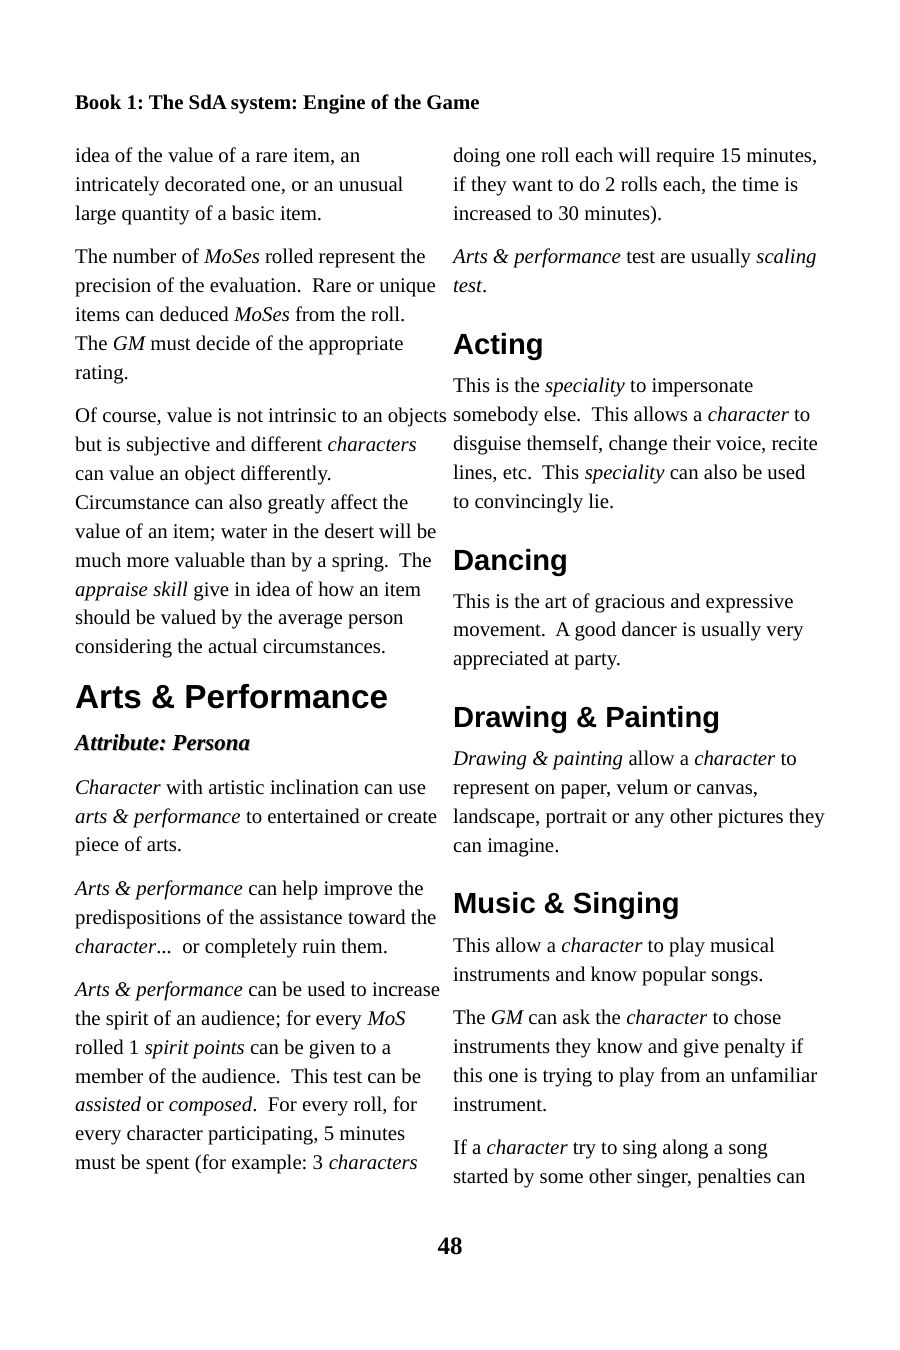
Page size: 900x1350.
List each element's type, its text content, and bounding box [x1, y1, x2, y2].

text idea of the value of a rare item, an intricately decorated one, or an unusual large quantity of a basic item. [75, 143, 447, 225]
text The GM can ask the character to chose instruments they know and give penalty if this one is trying to play from an unfamiliar instrument. [453, 1005, 825, 1116]
subtitle Drawing & Painting [453, 700, 825, 734]
text Arts & performance can be used to increase the spirit of an audience; for every MoS rolled 1 spirit points can be given to a member of the audience. This test can be assisted or composed. For every roll, for every character participating, 5 minutes must be spent (for example: 3 characters [75, 977, 447, 1174]
subtitle Dancing [453, 542, 825, 576]
subtitle Acting [453, 327, 825, 361]
text Attribute: Persona [75, 728, 447, 755]
text Drawing & painting allow a character to represent on paper, velum or canvas, landscape, portrait or any other pictures they can imagine. [453, 746, 825, 857]
text This is the speciality to impersonate somebody else. This allows a character to disguise themself, change their voice, recite lines, etc. This speciality can also be used to convincingly lie. [453, 373, 825, 513]
text This allow a character to play musical instruments and know popular songs. [453, 933, 825, 986]
text Arts & performance can help improve the predispositions of the assistance toward the character... or completely ruin them. [75, 876, 447, 958]
text Character with artistic inclination can use arts & performance to entertained or create piece of arts. [75, 775, 447, 856]
text This is the art of gracious and expressive movement. A good dancer is usually very appreciated at party. [453, 588, 825, 670]
text Of course, value is not intrinsic to an objects but is subjective and different characters can value an object differently. Circumstance can also greatly affect the value of an item; water in the desert will be much more valuable than by a spring. The appraise skill give in idea of how an item should be valued by the average person considering the actual circumstances. [75, 403, 447, 658]
subtitle Arts & Performance [75, 678, 447, 716]
text Arts & performance test are usually scaling test. [453, 244, 825, 297]
text doing one roll each will require 15 minutes, if they want to do 2 rolls each, the time is increased to 30 minutes). [453, 143, 825, 225]
subtitle Music & Singing [453, 887, 825, 920]
text The number of MoSes rolled represent the precision of the evaluation. Rare or unique items can deduced MoSes from the roll. The GM must decide of the appropriate rating. [75, 244, 447, 384]
text If a character try to sing along a song started by some other singer, penalties can [453, 1135, 825, 1188]
